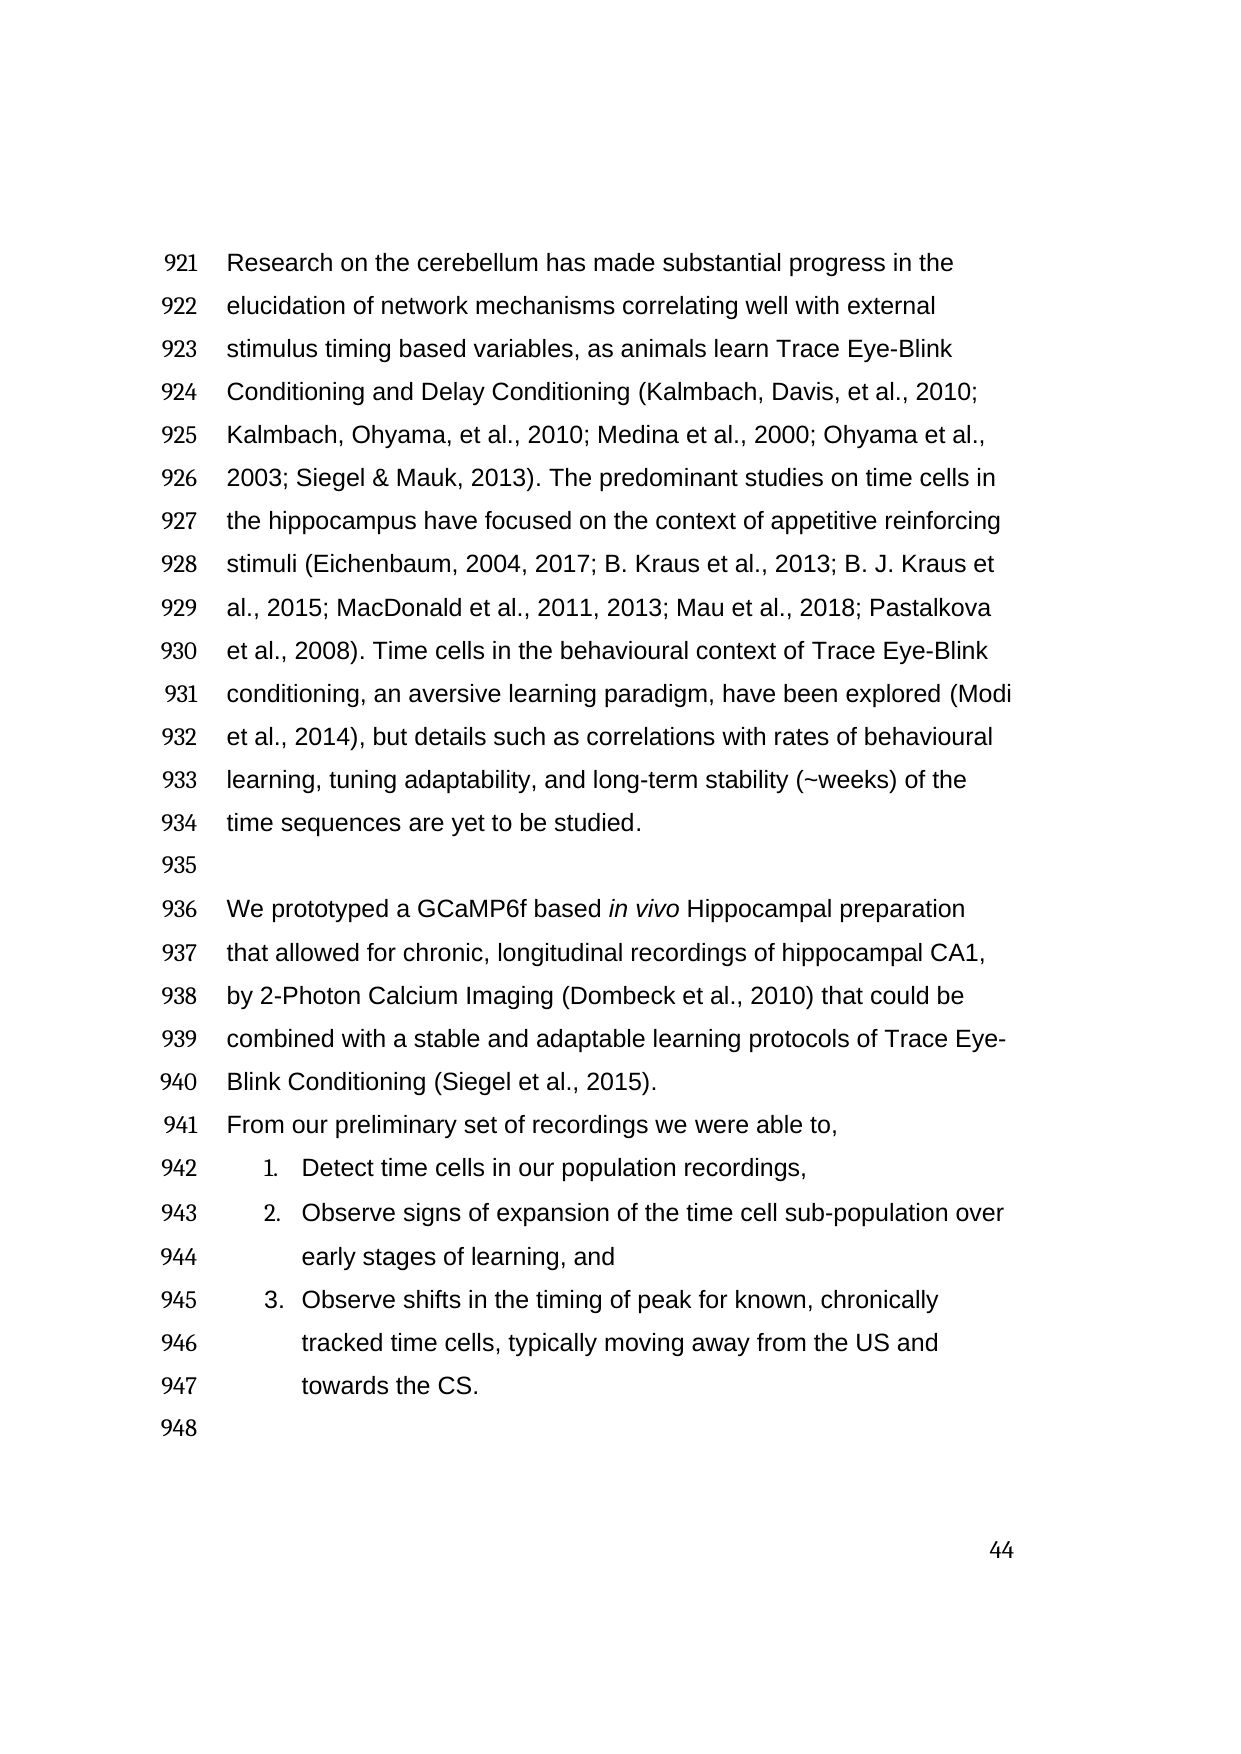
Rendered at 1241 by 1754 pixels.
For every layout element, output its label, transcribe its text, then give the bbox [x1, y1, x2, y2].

list Observe signs of expansion of the time cell sub-population over early stages of learning, and [264, 1198, 1014, 1271]
list Observe shifts in the timing of peak for known, chronically tracked time cells, typically moving away from the US and towards the CS. [264, 1285, 1014, 1400]
text Research on the cerebellum has made substantial progress in the elucidation of network mechanisms correlating well with external stimulus timing based variables, as animals learn Trace Eye-Blink Conditioning and Delay Conditioning (Kalmbach, Davis, et al., 2010; Kalmbach, Ohyama, et al., 2010; Medina et al., 2000; Ohyama et al., 2003; Siegel & Mauk, 2013)⁠. The predominant studies on time cells in the hippocampus have focused on the context of appetitive reinforcing stimuli (Eichenbaum, 2004, 2017; B. Kraus et al., 2013; B. J. Kraus et al., 2015; MacDonald et al., 2011, 2013; Mau et al., 2018; Pastalkova et al., 2008)⁠. Time cells in the behavioural context of Trace Eye-Blink conditioning, an aversive learning paradigm, have been explored (Modi et al., 2014)⁠, but details such as correlations with rates of behavioural learning, tuning adaptability, and long-term stability (~weeks) of the time sequences are yet to be studied. [226, 248, 1014, 837]
text From our preliminary set of recordings we were able to, [226, 1110, 1014, 1139]
text We prototyped a GCaMP6f based in vivo Hippocampal preparation that allowed for chronic, longitudinal recordings of hippocampal CA1, by 2-Photon Calcium Imaging (Dombeck et al., 2010)⁠ that could be combined with a stable and adaptable learning protocols of Trace Eye-Blink Conditioning (Siegel et al., 2015)⁠. [226, 894, 1014, 1096]
list Detect time cells in our population recordings, [264, 1153, 1014, 1183]
